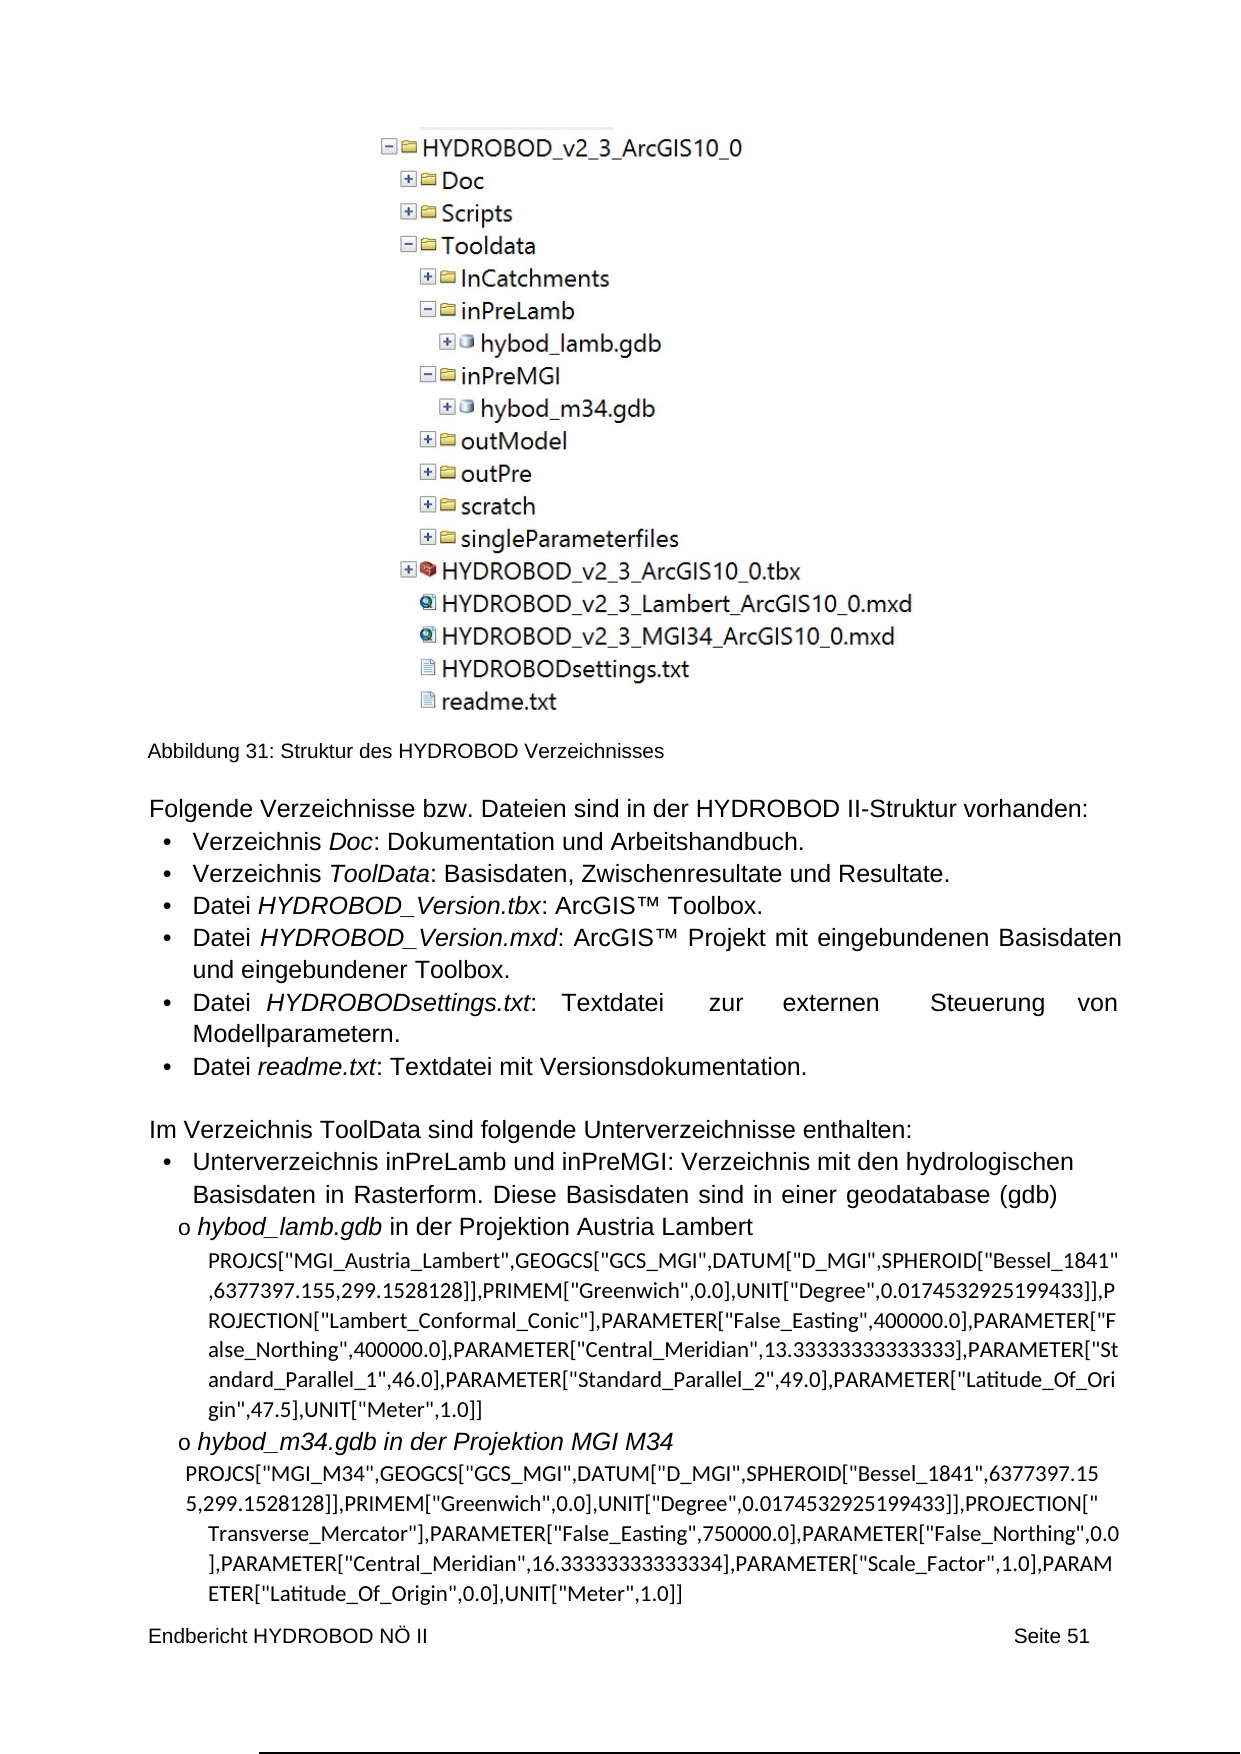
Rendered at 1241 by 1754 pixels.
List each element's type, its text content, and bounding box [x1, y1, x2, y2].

text Basisdaten in Rasterform. Diese Basisdaten sind in einer geodatabase (gdb) o hybod_lamb.gdb in der Projektion Austria Lambert [177, 1179, 1059, 1242]
list Verzeichnis ToolData: Basisdaten, Zwischenresultate und Resultate. [163, 859, 1123, 888]
text Folgende Verzeichnisse bzw. Dateien sind in der HYDROBOD II-Struktur vorhanden: [149, 794, 1123, 823]
text o hybod_m34.gdb in der Projektion MGI M34 [177, 1427, 1137, 1457]
text ],PARAMETER["Central_Meridian",16.33333333333334],PARAMETER["Scale_Factor",1.0],PARAM ETER["Latitude_Of_Origin",0.0],UNIT["Meter",1.0]] [208, 1549, 1137, 1607]
list Unterverzeichnis inPreLamb und inPreMGI: Verzeichnis mit den hydrologischen [163, 1147, 1123, 1176]
text Im Verzeichnis ToolData sind folgende Unterverzeichnisse enthalten: [149, 1115, 1123, 1144]
list Datei HYDROBOD_Version.mxd: ArcGIS™ Projekt mit eingebundenen Basisdaten und eingebundener Toolbox. [163, 923, 1123, 984]
text ,6377397.155,299.1528128]],PRIMEM["Greenwich",0.0],UNIT["Degree",0.0174532925199433]],P ROJECTION["Lambert_Conformal_Conic"],PARAMETER["False_Easting",400000.0],PARAMETER["F alse_Northing",400000.0],PARAMETER["Central_Meridian",13.33333333333333],PARAMETER["St andard_Parallel_1",46.0],PARAMETER["Standard_Parallel_2",49.0],PARAMETER["Latitude_Of_Ori gin",47.5],UNIT["Meter",1.0]] [208, 1276, 1137, 1423]
text Transverse_Mercator"],PARAMETER["False_Easting",750000.0],PARAMETER["False_Northing",0.0 [208, 1519, 1137, 1547]
list Datei HYDROBOD_Version.tbx: ArcGIS™ Toolbox. [163, 891, 1123, 920]
list Datei HYDROBODsettings.txt: Textdatei zur externen Steuerung von Modellparametern. [163, 988, 1123, 1048]
text PROJCS["MGI_M34",GEOGCS["GCS_MGI",DATUM["D_MGI",SPHEROID["Bessel_1841",6377397.15 5,299.1528128]],PRIMEM["Greenwich",0.0],UNIT["Degree",0.0174532925199433]],PROJECTION[" [148, 1459, 1137, 1517]
list Verzeichnis Doc: Dokumentation und Arbeitshandbuch. [163, 827, 1123, 855]
text Abbildung 31: Struktur des HYDROBOD Verzeichnisses [147, 739, 1123, 763]
text PROJCS["MGI_Austria_Lambert",GEOGCS["GCS_MGI",DATUM["D_MGI",SPHEROID["Bessel_1841" [208, 1246, 1137, 1274]
list Datei readme.txt: Textdatei mit Versionsdokumentation. [163, 1052, 1123, 1081]
